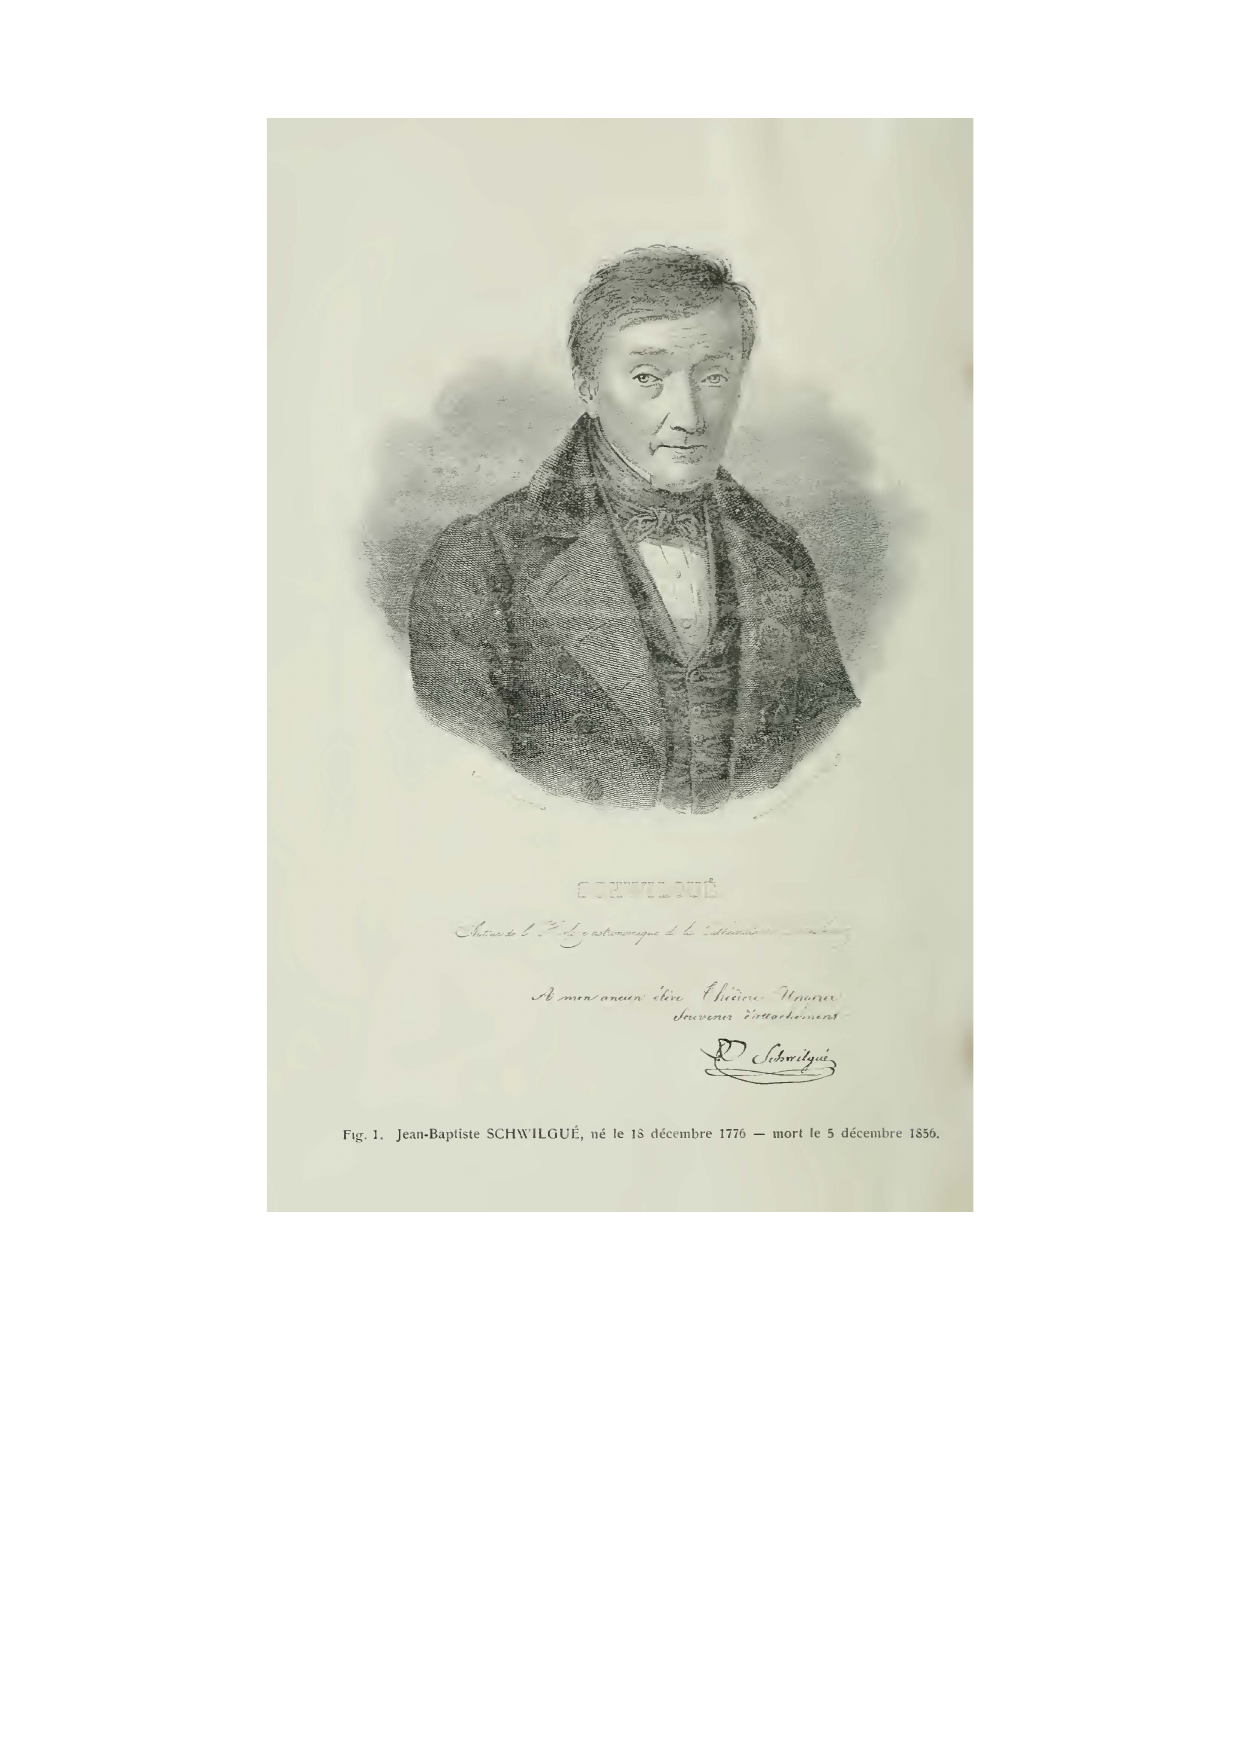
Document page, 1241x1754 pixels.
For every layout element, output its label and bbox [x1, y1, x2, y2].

picture [266, 118, 974, 1212]
